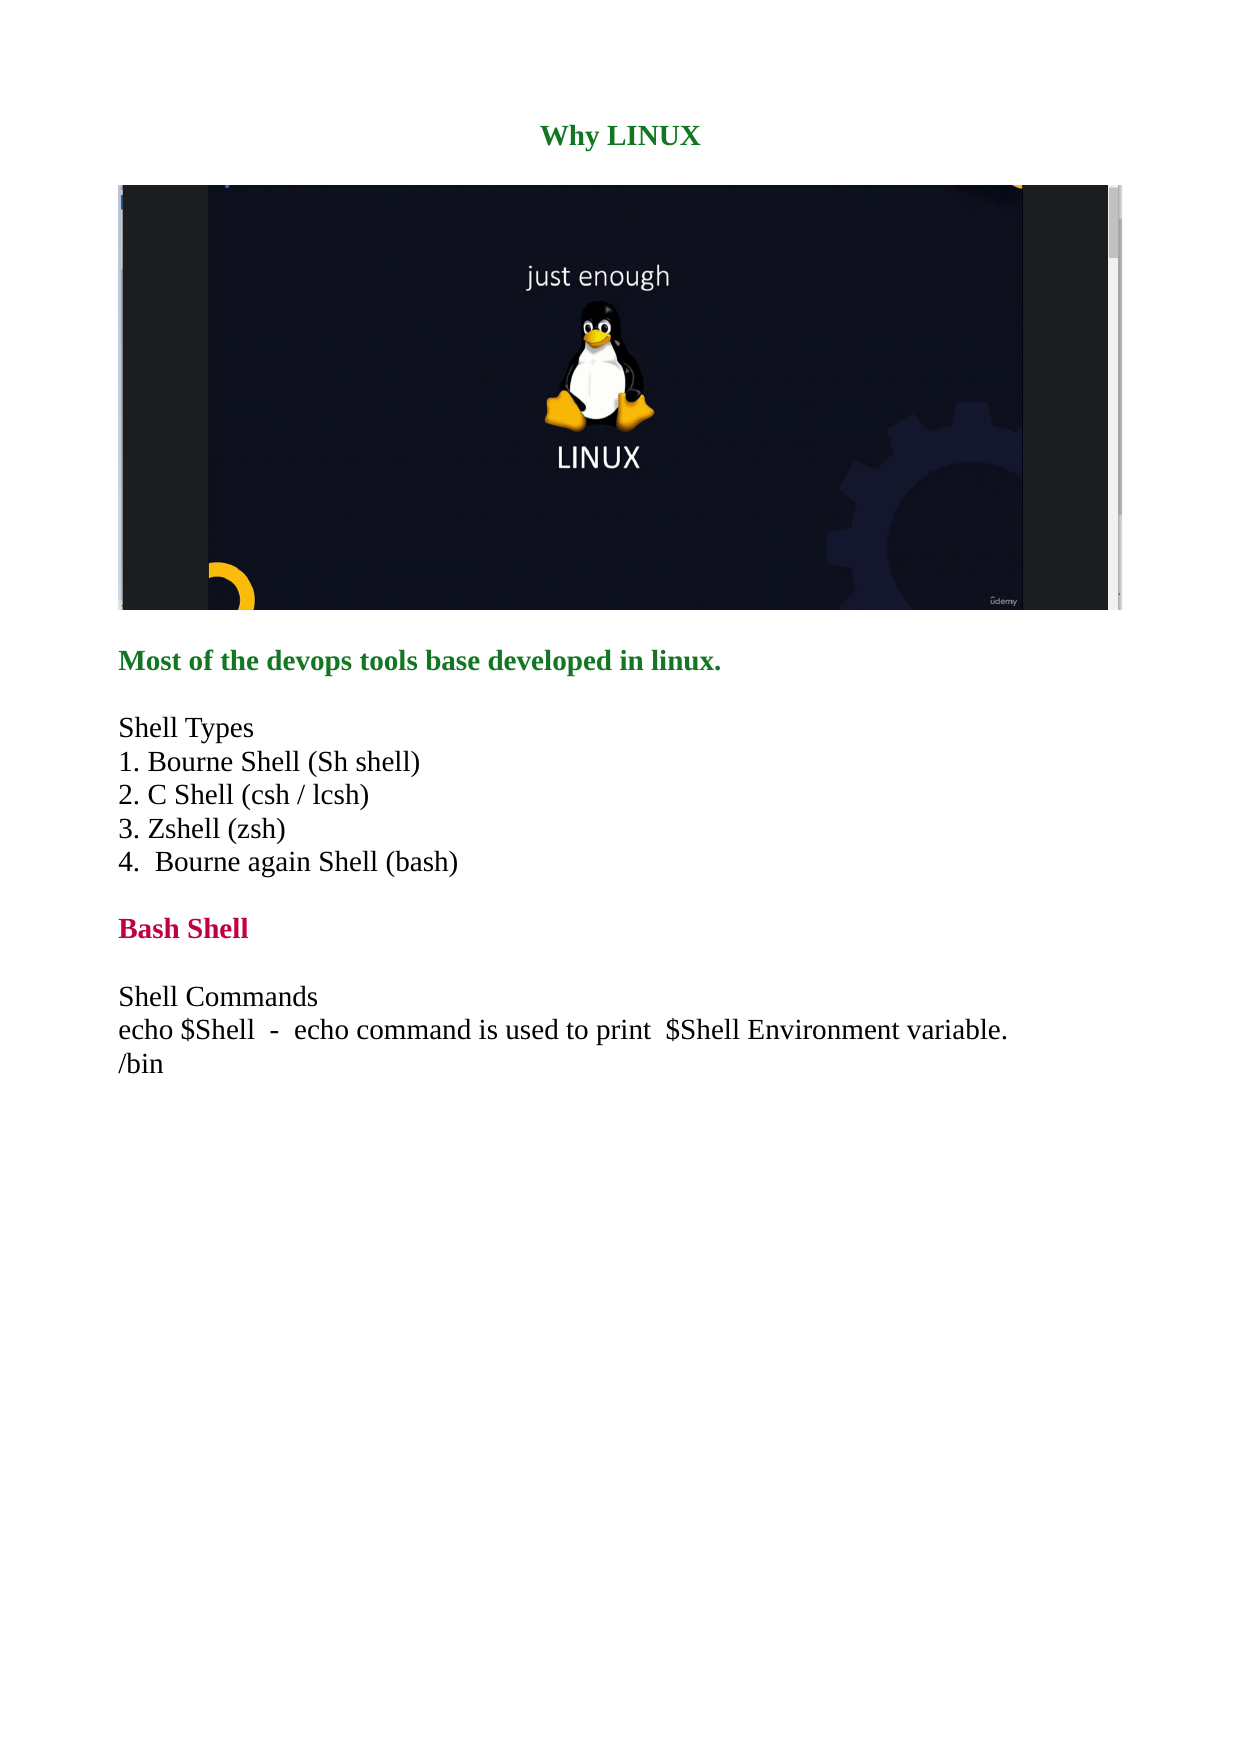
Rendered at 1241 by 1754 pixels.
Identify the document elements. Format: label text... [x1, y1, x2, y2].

text Shell Types [118, 710, 1122, 744]
text Bash Shell [118, 912, 1122, 945]
text 1. Bourne Shell (Sh shell) [118, 744, 1122, 777]
picture [118, 185, 1123, 610]
text 4. Bourne again Shell (bash) [118, 844, 1122, 878]
text 3. Zshell (zsh) [118, 811, 1122, 844]
text Shell Commands [118, 979, 1122, 1012]
text Why LINUX [118, 118, 1122, 152]
text /bin [118, 1046, 1122, 1079]
text Most of the devops tools base developed in linux. [118, 643, 1122, 677]
text 2. C Shell (csh / lcsh) [118, 777, 1122, 811]
text echo $Shell - echo command is used to print $Shell Environment variable. [118, 1012, 1122, 1046]
